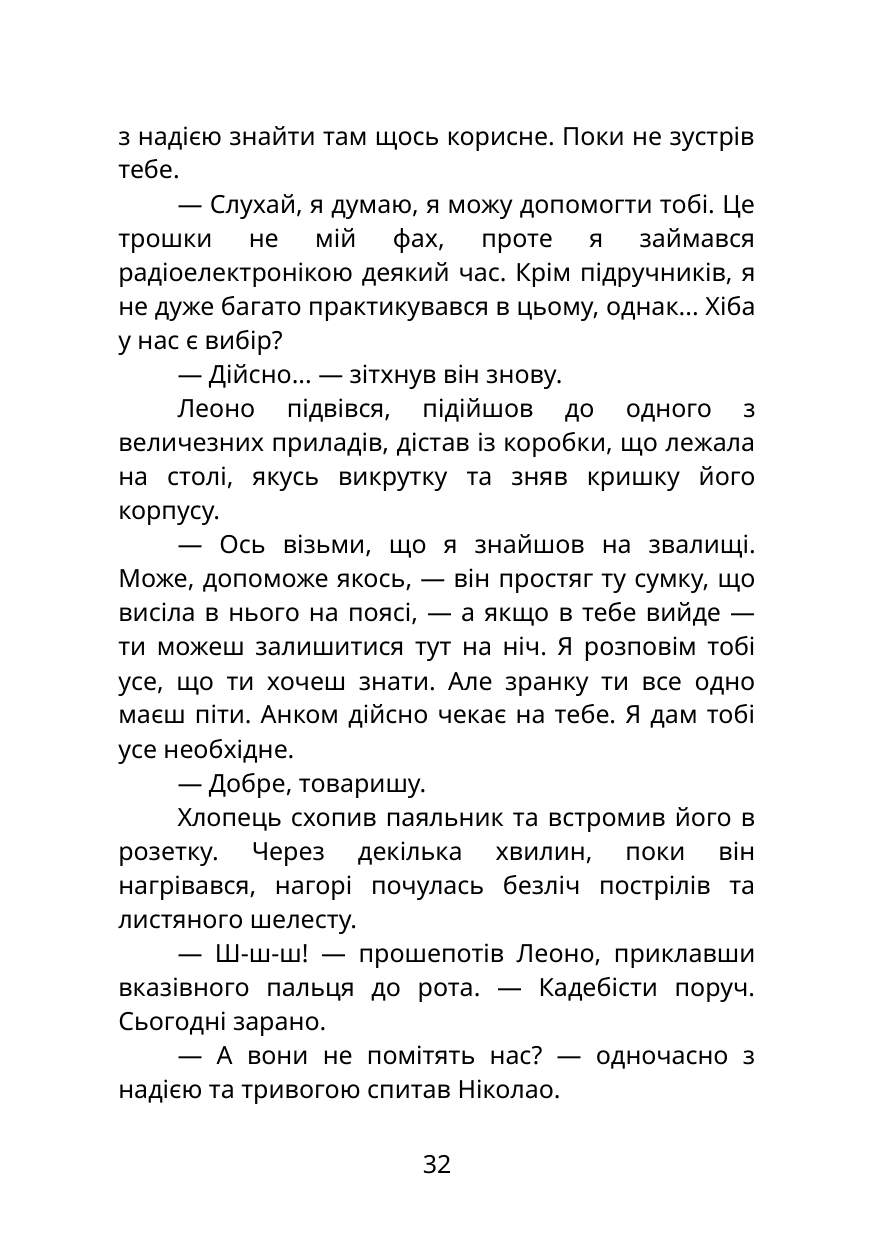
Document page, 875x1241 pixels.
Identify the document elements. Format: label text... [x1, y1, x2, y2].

text з надією знайти там щось корисне. Поки не зустрів тебе. [118, 118, 756, 186]
text — Слухай, я думаю, я можу допомогти тобі. Це трошки не мій фах, проте я займався радіоелектронікою деякий час. Крім підручників, я не дуже багато практикувався в цьому, однак... Хіба у нас є вибір? [118, 186, 756, 357]
text — Ш-ш-ш! — прошепотів Леоно, приклавши вказівного пальця до рота. — Кадебісти поруч. Сьогодні зарано. [118, 936, 756, 1038]
text — Ось візьми, що я знайшов на звалищі. Може, допоможе якось, — він простяг ту сумку, що висіла в нього на поясі, — а якщо в тебе вийде — ти можеш залишитися тут на ніч. Я розповім тобі усе, що ти хочеш знати. Але зранку ти все одно маєш піти. Анком дійсно чекає на тебе. Я дам тобі усе необхідне. [118, 527, 756, 765]
text Хлопець схопив паяльник та встромив його в розетку. Через декілька хвилин, поки він нагрівався, нагорі почулась безліч пострілів та листяного шелесту. [118, 799, 756, 936]
text Леоно підвівся, підійшов до одного з величезних приладів, дістав із коробки, що лежала на столі, якусь викрутку та зняв кришку його корпусу. [118, 391, 756, 527]
text — А вони не помітять нас? — одночасно з надією та тривогою спитав Ніколао. [118, 1038, 756, 1106]
text — Добре, товаришу. [118, 765, 756, 799]
text — Дійсно... — зітхнув він знову. [118, 357, 756, 391]
